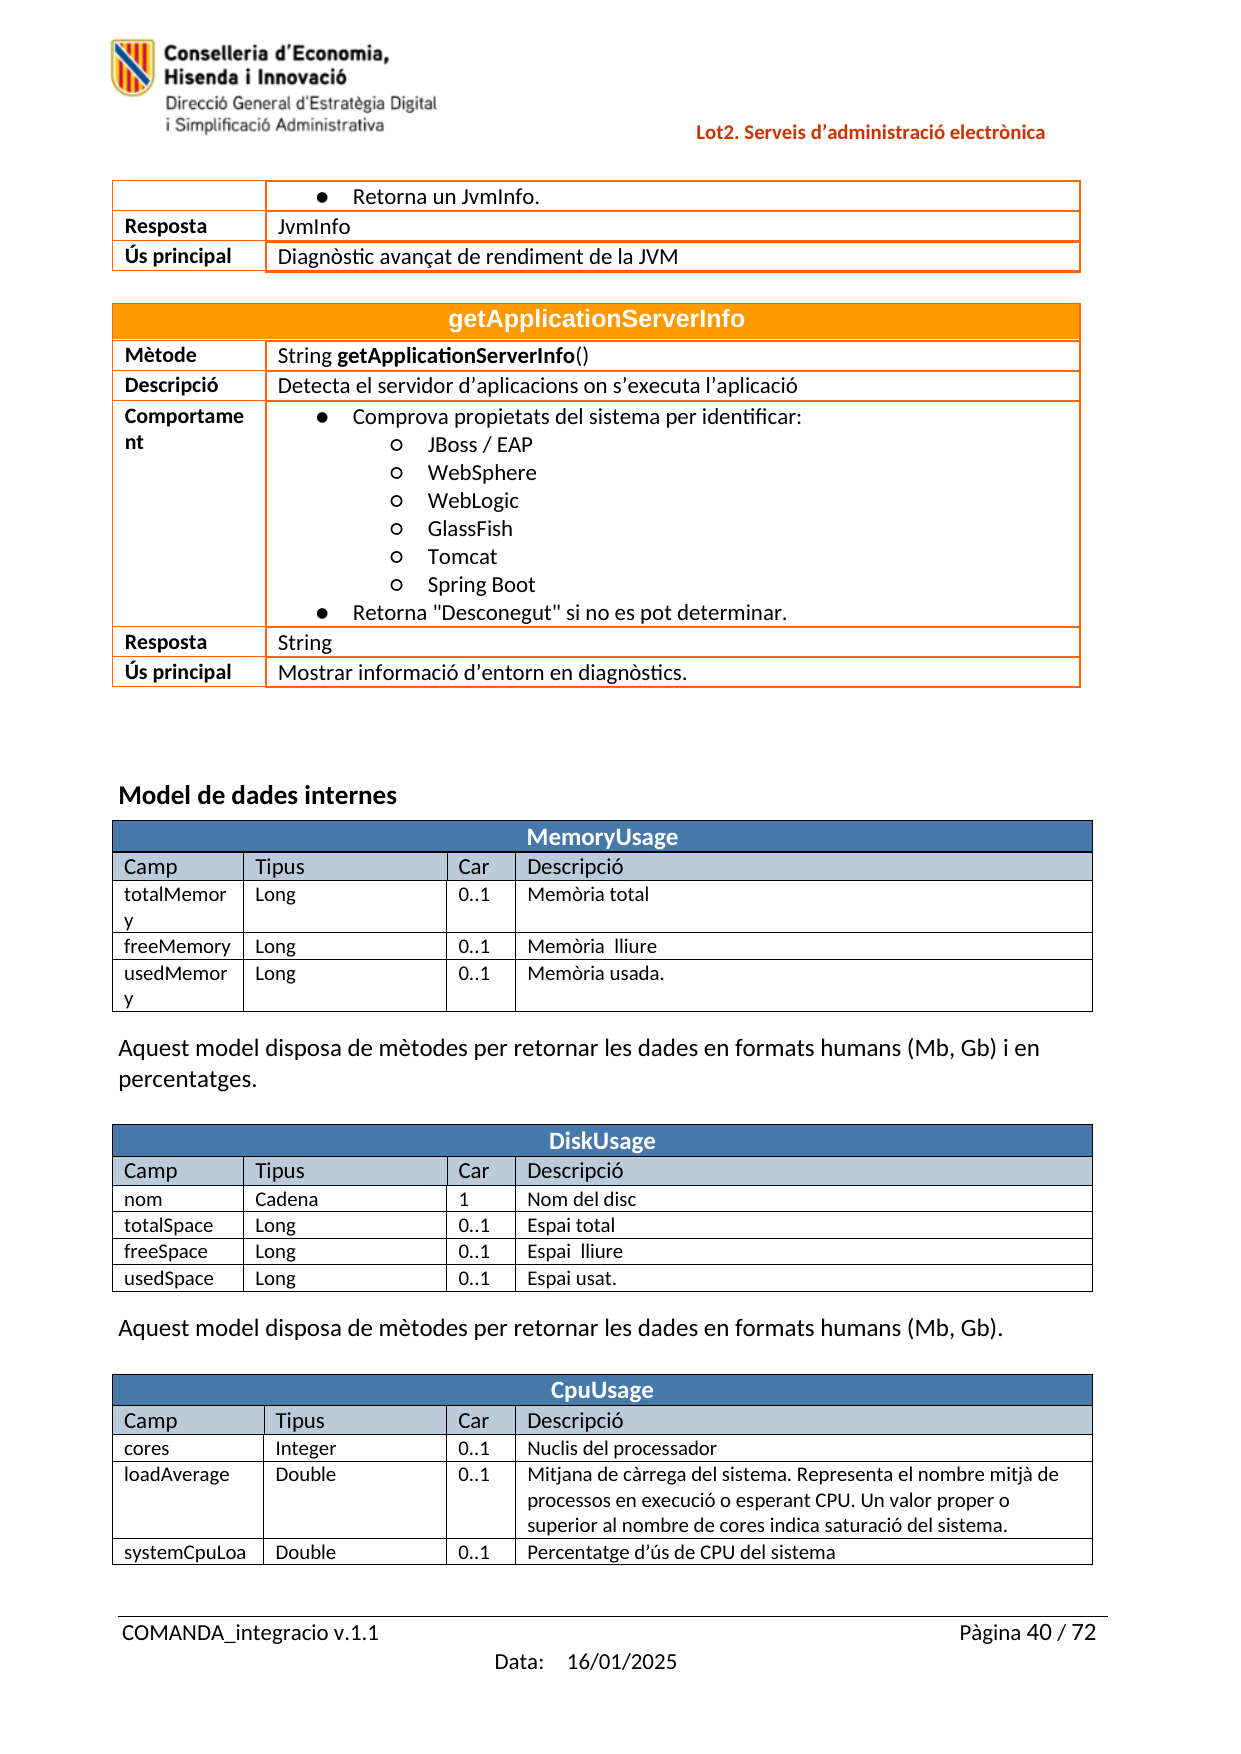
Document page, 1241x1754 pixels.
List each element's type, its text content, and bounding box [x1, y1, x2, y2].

table_cell totalMemory [113, 881, 243, 932]
table_cell 0..1 [447, 1462, 515, 1538]
table_cell usedSpace [113, 1265, 243, 1291]
table_cell 0..1 [447, 1539, 515, 1564]
table_cell 0..1 [447, 1212, 515, 1238]
table_cell Integer [264, 1435, 446, 1461]
table_cell usedMemory [113, 960, 243, 1011]
table_cell Camp [113, 853, 243, 880]
table_cell Long [244, 1239, 446, 1264]
table_cell Descripció [516, 1157, 1092, 1185]
table_cell Long [244, 960, 446, 1011]
table_cell Car [447, 1406, 515, 1434]
table_cell Mitjana de càrrega del sistema. Representa el nombre mitjà de processos en execució o esperant CPU. Un valor proper o superior al nombre de cores indica saturació del sistema. [516, 1462, 1092, 1538]
table_header DiskUsage [113, 1125, 1092, 1156]
table_cell Diagnòstic avançat de rendiment de la JVM [267, 243, 1079, 270]
table_cell 0..1 [447, 933, 515, 959]
table_cell Tipus [265, 1406, 446, 1434]
table_cell Mètode [113, 341, 265, 369]
table_cell Descripció [516, 853, 1092, 880]
table_cell Camp [113, 1406, 264, 1434]
table_cell Cadena [244, 1186, 446, 1211]
table_cell Tipus [244, 1157, 447, 1185]
table_cell Comprova propietats del sistema per identificar: JBoss / EAP WebSphere WebLogic GlassFish Tomcat Spring Boot Retorna "Desconegut" si no es pot determinar. [267, 402, 1079, 626]
picture [100, 26, 467, 156]
table_cell Nom del disc [516, 1186, 1092, 1211]
table_cell 0..1 [447, 881, 515, 932]
table_cell loadAverage [113, 1462, 263, 1538]
table_cell Double [264, 1539, 446, 1564]
table_cell totalSpace [113, 1212, 243, 1238]
text Aquest model disposa de mètodes per retornar les dades en formats humans (Mb, Gb) i en percentatges. [118, 1032, 1122, 1124]
table_cell Tipus [244, 853, 447, 880]
table_cell 1 [447, 1186, 515, 1211]
table_cell Resposta [113, 627, 265, 656]
table_cell String getApplicationServerInfo() [267, 342, 1079, 369]
table_cell Espai total [516, 1212, 1092, 1238]
table_cell Percentatge d’ús de CPU del sistema [516, 1539, 1092, 1564]
table_header MemoryUsage [113, 821, 1092, 851]
table_cell 0..1 [447, 1239, 515, 1264]
table_cell freeSpace [113, 1239, 243, 1264]
table_cell Resposta [113, 211, 265, 240]
table_cell Memòria lliure [516, 933, 1092, 959]
table_cell JvmInfo [267, 212, 1079, 240]
table_cell Long [244, 1265, 446, 1291]
table_cell Descripció [113, 371, 265, 400]
table_cell 0..1 [447, 960, 515, 1011]
table_cell 0..1 [447, 1435, 515, 1461]
table_cell Ús principal [113, 657, 265, 686]
table_cell Double [264, 1462, 446, 1538]
text Aquest model disposa de mètodes per retornar les dades en formats humans (Mb, Gb). [118, 1312, 1122, 1373]
table_cell Detecta el servidor d’aplicacions on s’executa l’aplicació [267, 372, 1079, 400]
table_cell Long [244, 881, 446, 932]
table_cell cores [113, 1435, 263, 1461]
table_cell Memòria usada. [516, 960, 1092, 1011]
table_header CpuUsage [113, 1375, 1092, 1405]
table_cell Espai lliure [516, 1239, 1092, 1264]
table_cell Ús principal [113, 241, 265, 270]
table_cell systemCpuLoa [113, 1539, 263, 1564]
table_cell Car [448, 1157, 515, 1185]
table_cell Nuclis del processador [516, 1435, 1092, 1461]
subtitle Model de dades internes [118, 778, 1122, 811]
table_header getApplicationServerInfo [113, 304, 1079, 339]
table_cell String [267, 628, 1079, 656]
table_cell Memòria total [516, 881, 1092, 932]
table_cell freeMemory [113, 933, 243, 959]
table_cell nom [113, 1186, 243, 1211]
table_cell Long [244, 933, 446, 959]
table_cell Descripció [516, 1406, 1092, 1434]
table_cell Espai usat. [516, 1265, 1092, 1291]
table_cell Mostrar informació d’entorn en diagnòstics. [267, 658, 1079, 686]
table_cell [113, 181, 265, 210]
table_cell Comportament [113, 401, 265, 626]
table_cell Camp [113, 1157, 243, 1185]
table_cell Car [448, 853, 515, 880]
table_cell Long [244, 1212, 446, 1238]
table_cell 0..1 [447, 1265, 515, 1291]
table_cell Obté nombre de threads, pics i threads daemon. Suma comptadors de GC i temps de GC. Retorna un JvmInfo. [267, 182, 1079, 210]
